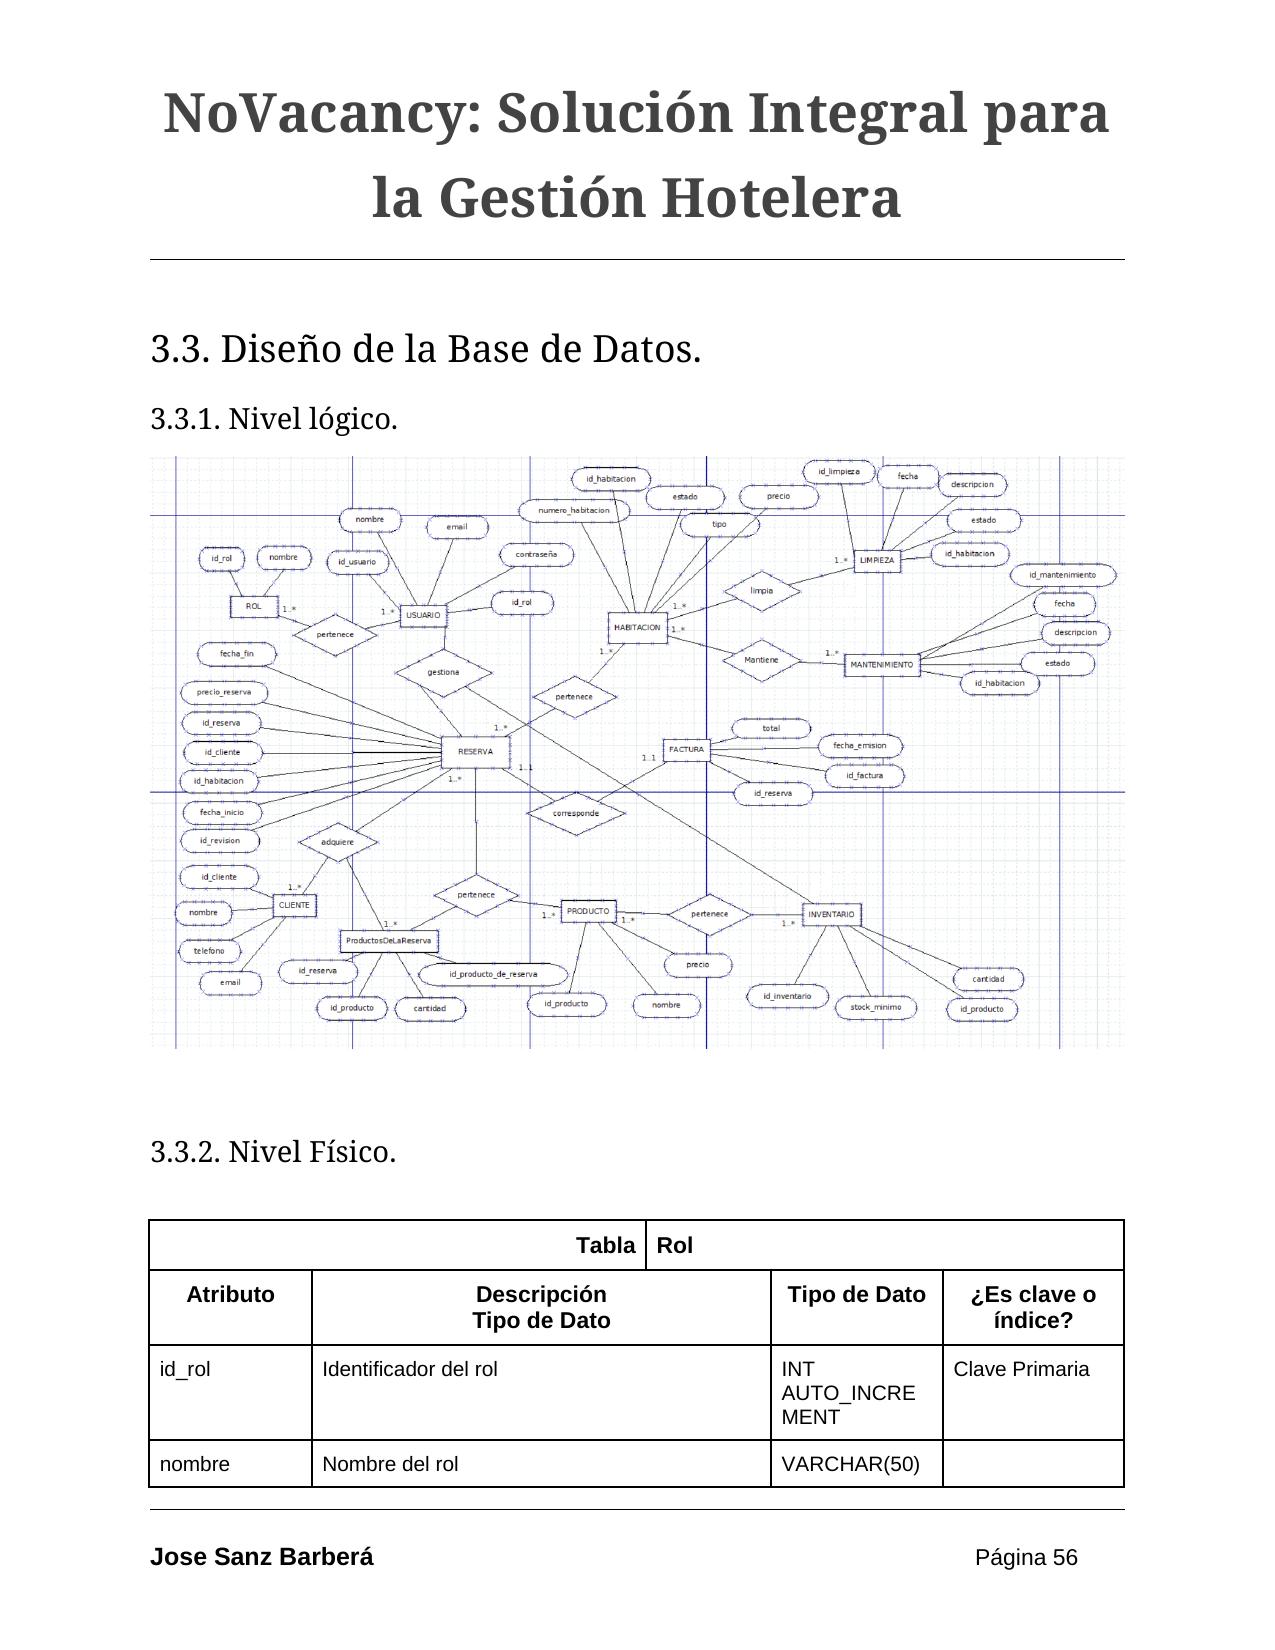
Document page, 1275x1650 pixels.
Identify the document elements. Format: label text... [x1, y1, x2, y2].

subtitle 3.3. Diseño de la Base de Datos. [150, 323, 1125, 374]
subtitle 3.3.2. Nivel Físico. [150, 1131, 1125, 1171]
table_cell Clave Primaria [944, 1346, 1123, 1439]
picture [150, 456, 1125, 1049]
table_cell Tipo de Dato [772, 1271, 942, 1344]
table_cell VARCHAR(50) [772, 1441, 942, 1486]
subtitle 3.3.1. Nivel lógico. [150, 398, 1125, 438]
table_cell [944, 1441, 1123, 1486]
table_cell Descripción Tipo de Dato [313, 1271, 770, 1344]
table_cell INT AUTO_INCREMENT [772, 1346, 942, 1439]
table_header Tabla [150, 1221, 645, 1268]
table_cell Nombre del rol [313, 1441, 770, 1486]
table_cell Identificador del rol [313, 1346, 770, 1439]
table_cell Atributo [150, 1271, 311, 1344]
table_cell ¿Es clave o índice? [944, 1271, 1123, 1344]
table_header Rol [647, 1221, 1123, 1268]
table_cell id_rol [150, 1346, 311, 1439]
table_cell nombre [150, 1441, 311, 1486]
